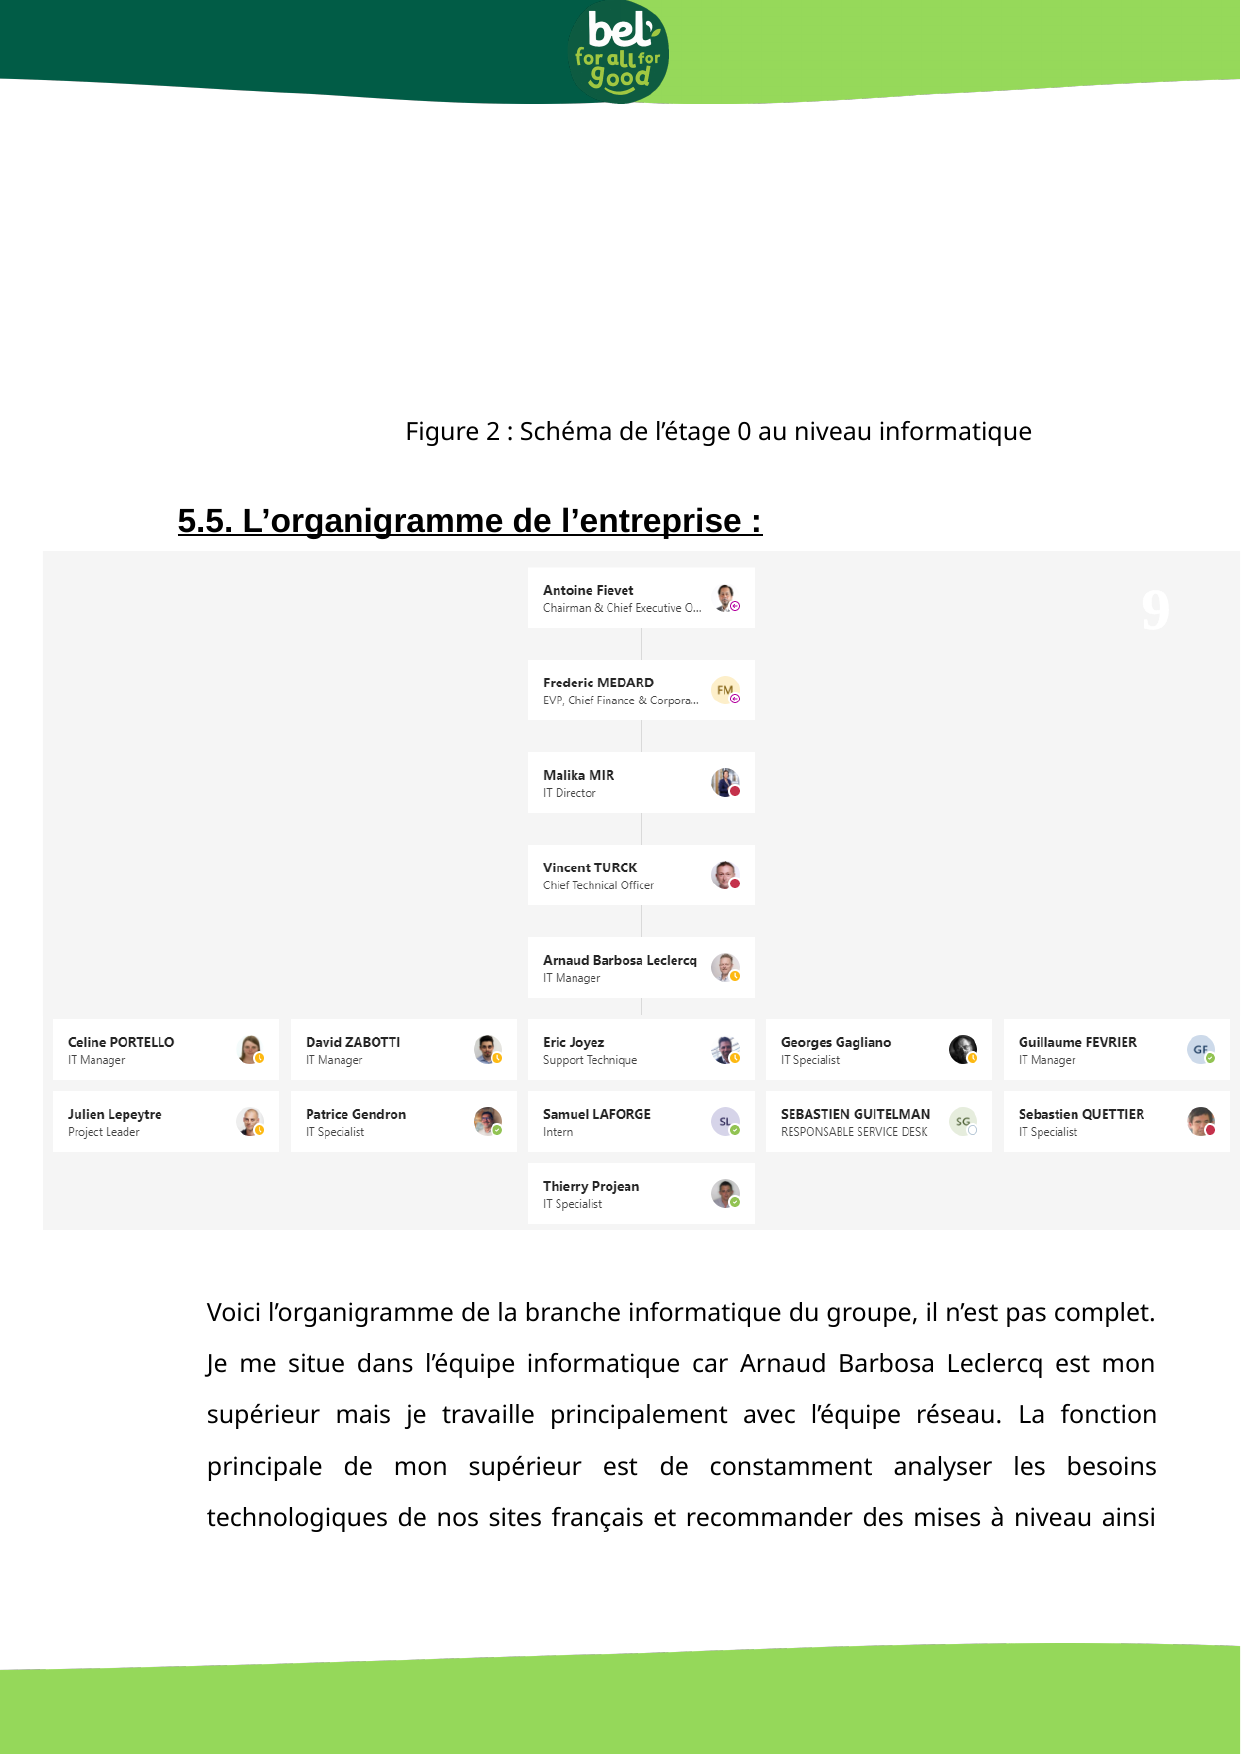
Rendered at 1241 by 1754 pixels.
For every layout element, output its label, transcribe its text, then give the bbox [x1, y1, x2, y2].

text Voici l’organigramme de la branche informatique du groupe, il n’est pas complet. Je me situe dans l’équipe informatique car Arnaud Barbosa Leclercq est mon supérieur mais je travaille principalement avec l’équipe réseau. La fonction principale de mon supérieur est de constamment analyser les besoins technologiques de nos sites français et recommander des mises à niveau ainsi [177, 1248, 1181, 1533]
picture [0, 1643, 1241, 1754]
picture [0, 0, 1240, 104]
subtitle 5.5. L’organigramme de l’entreprise : [177, 500, 1181, 539]
picture [42, 551, 1241, 1230]
text Figure 2 : Schéma de l’étage 0 au niveau informatique [177, 367, 1181, 448]
